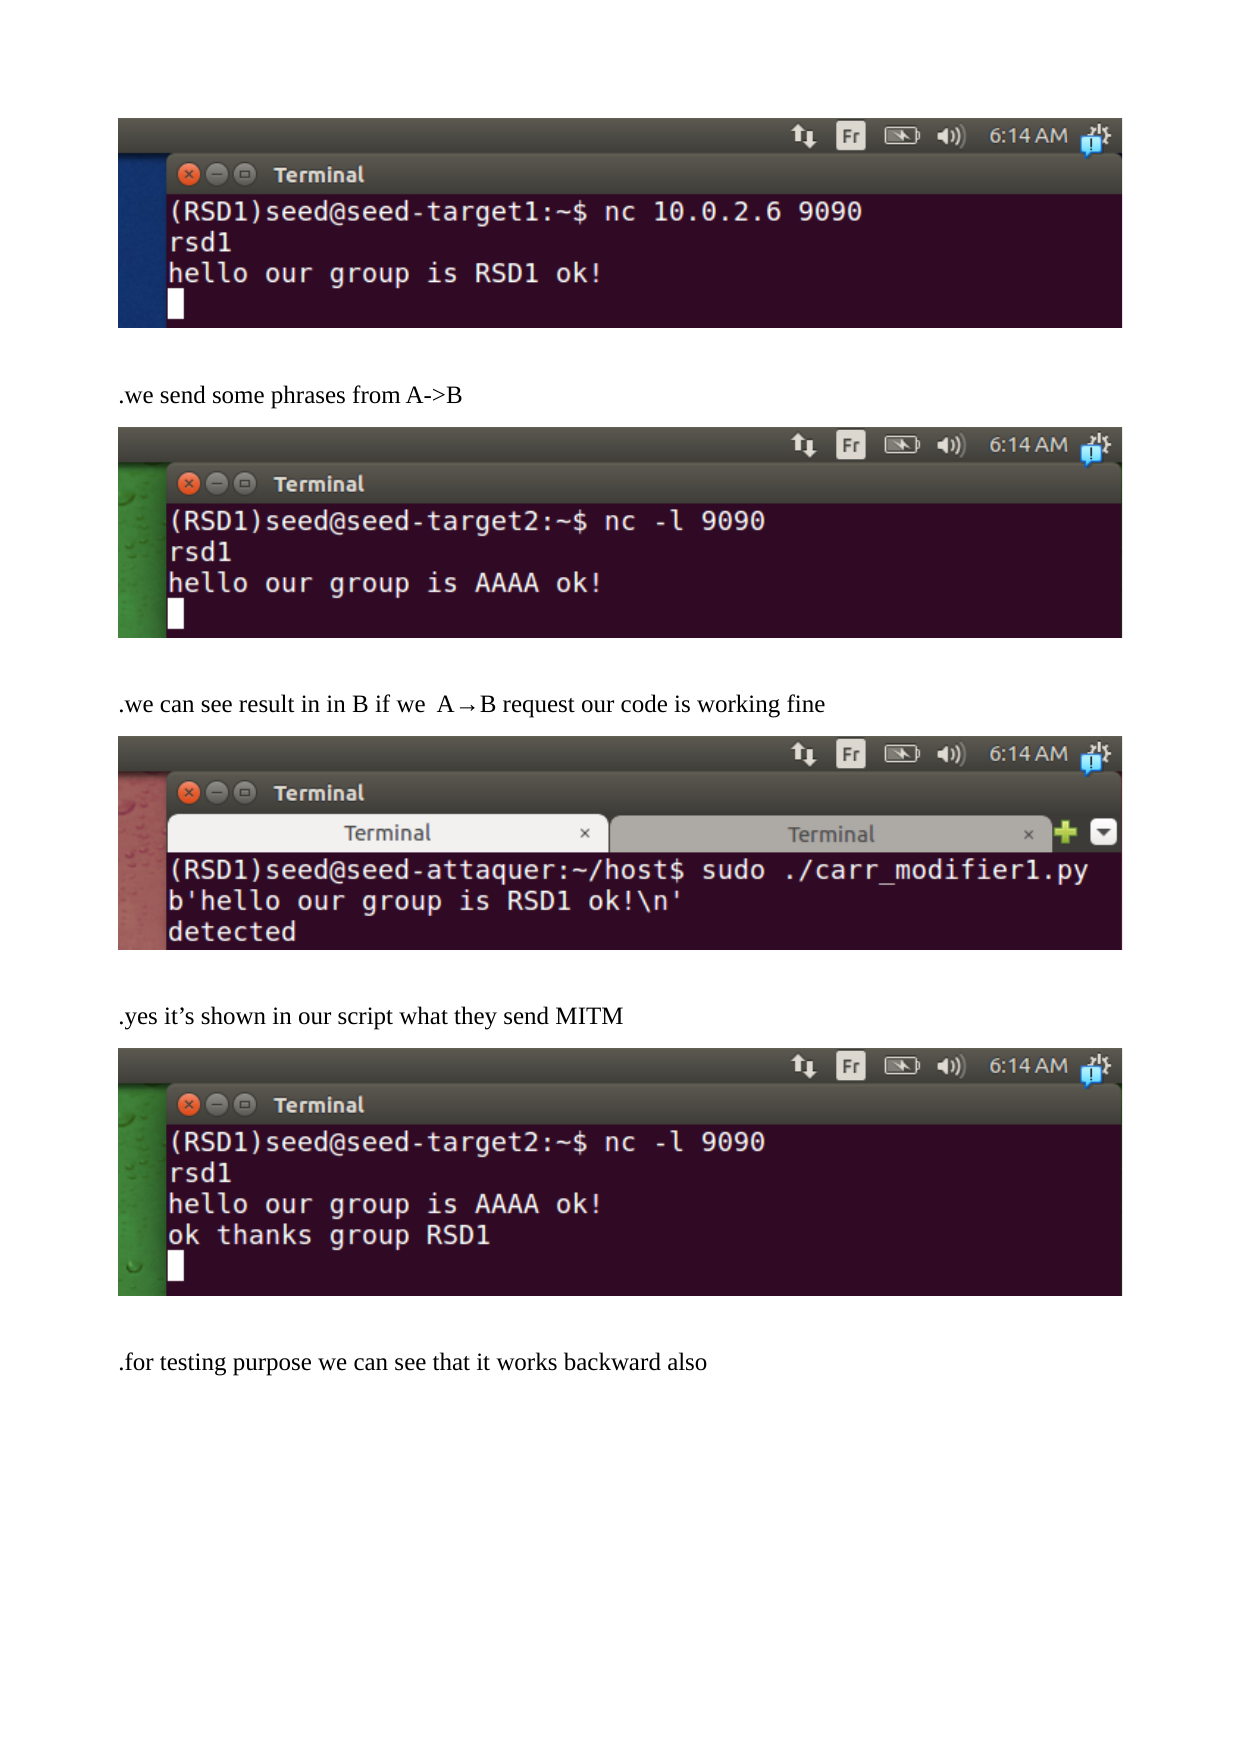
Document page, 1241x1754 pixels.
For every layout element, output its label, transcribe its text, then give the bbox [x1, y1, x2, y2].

text .we send some phrases from A->B [118, 380, 1122, 408]
picture [118, 736, 1123, 950]
text .for testing purpose we can see that it works backward also [118, 1347, 1122, 1376]
picture [118, 427, 1123, 638]
picture [118, 118, 1123, 328]
text .yes it’s shown in our script what they send MITM [118, 1001, 1122, 1030]
text .we can see result in in B if we A→B request our code is working fine [118, 689, 1122, 718]
picture [118, 1048, 1123, 1296]
